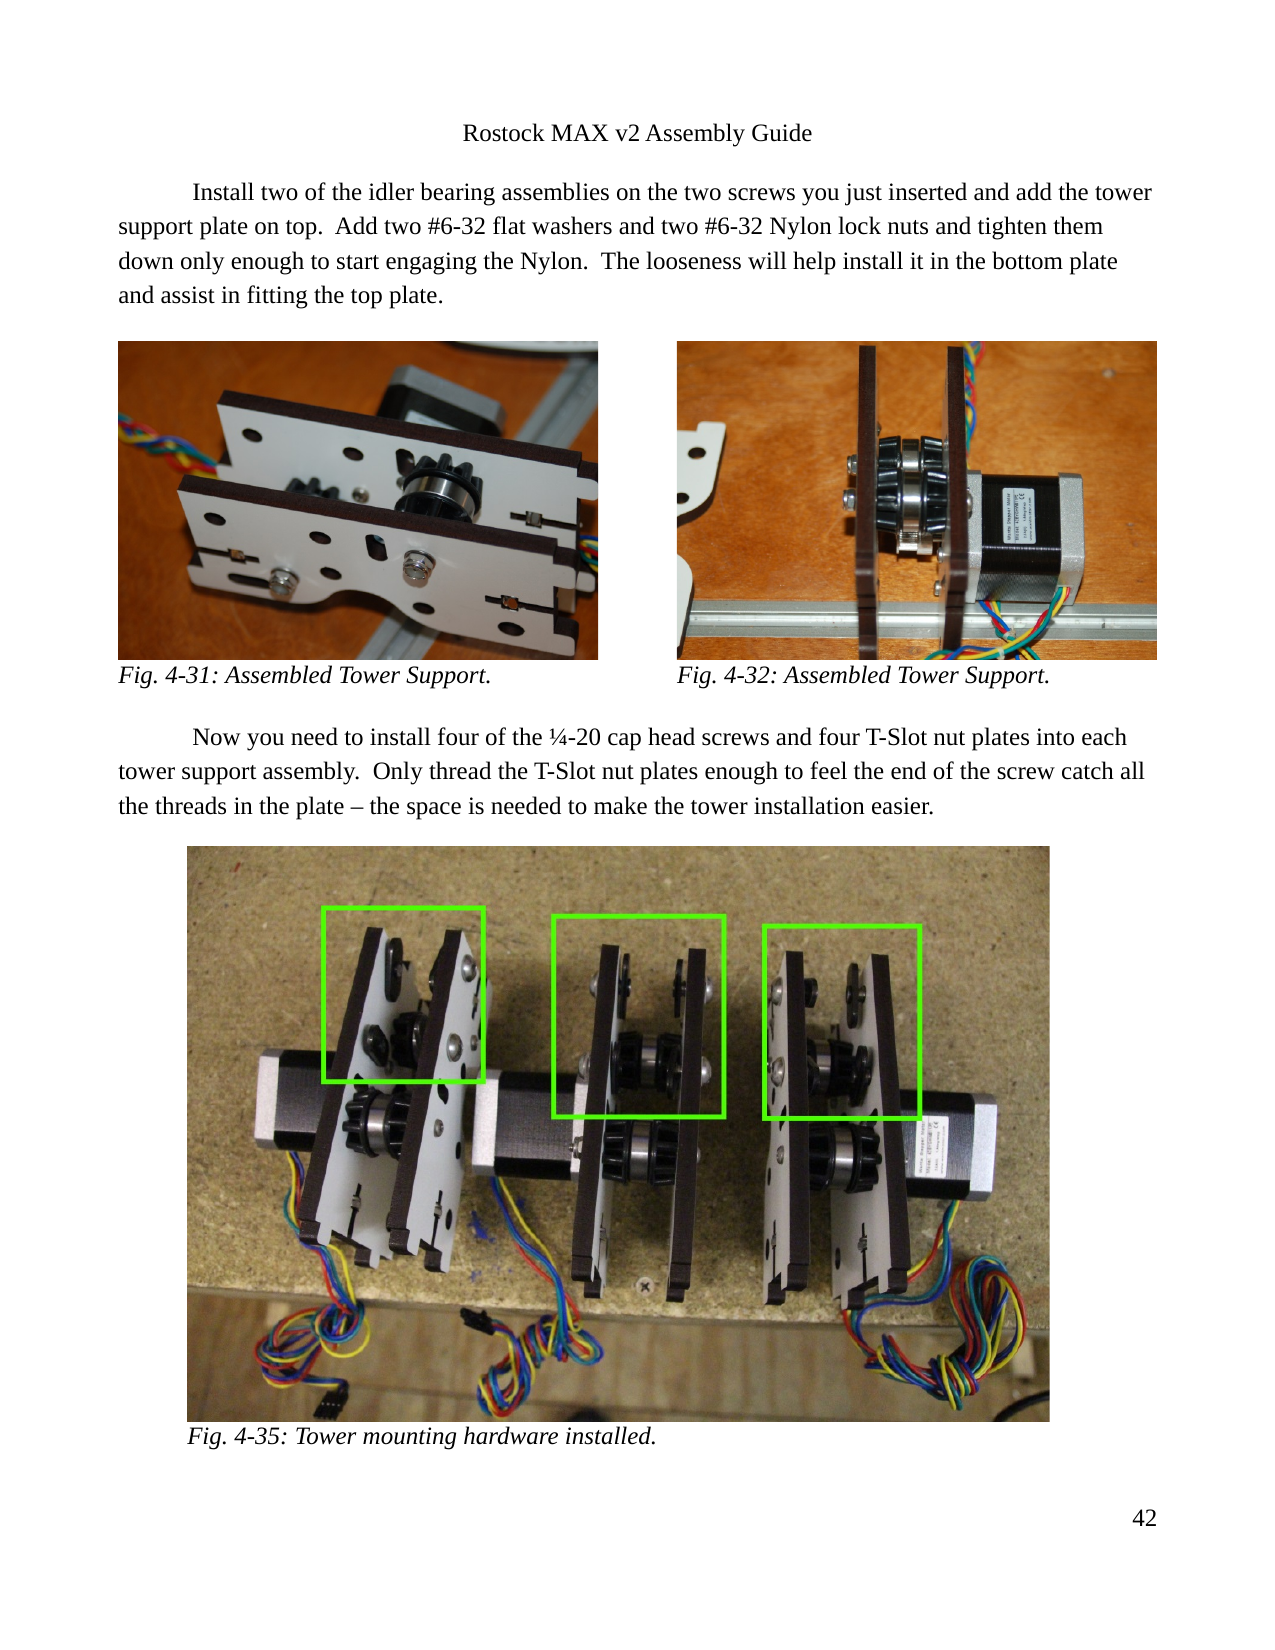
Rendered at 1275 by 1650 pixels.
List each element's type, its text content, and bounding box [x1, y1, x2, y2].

text Install two of the idler bearing assemblies on the two screws you just inserted and add the tower support plate on top. Add two #6-32 flat washers and two #6-32 Nylon lock nuts and tighten them down only enough to start engaging the Nylon. The looseness will help install it in the bottom plate and assist in fitting the top plate. [118, 177, 1157, 309]
text Fig. 4-32: Assembled Tower Support. [677, 660, 1157, 689]
text Now you need to install four of the ¼-20 cap head screws and four T-Slot nut plates into each tower support assembly. Only thread the T-Slot nut plates enough to feel the end of the screw catch all the threads in the plate – the space is needed to make the tower installation easier. [118, 722, 1157, 819]
picture [118, 341, 599, 660]
text Fig. 4-35: Tower mounting hardware installed. [187, 1422, 1049, 1450]
text Fig. 4-31: Assembled Tower Support. [118, 660, 598, 689]
picture [187, 846, 1050, 1422]
picture [676, 341, 1157, 660]
